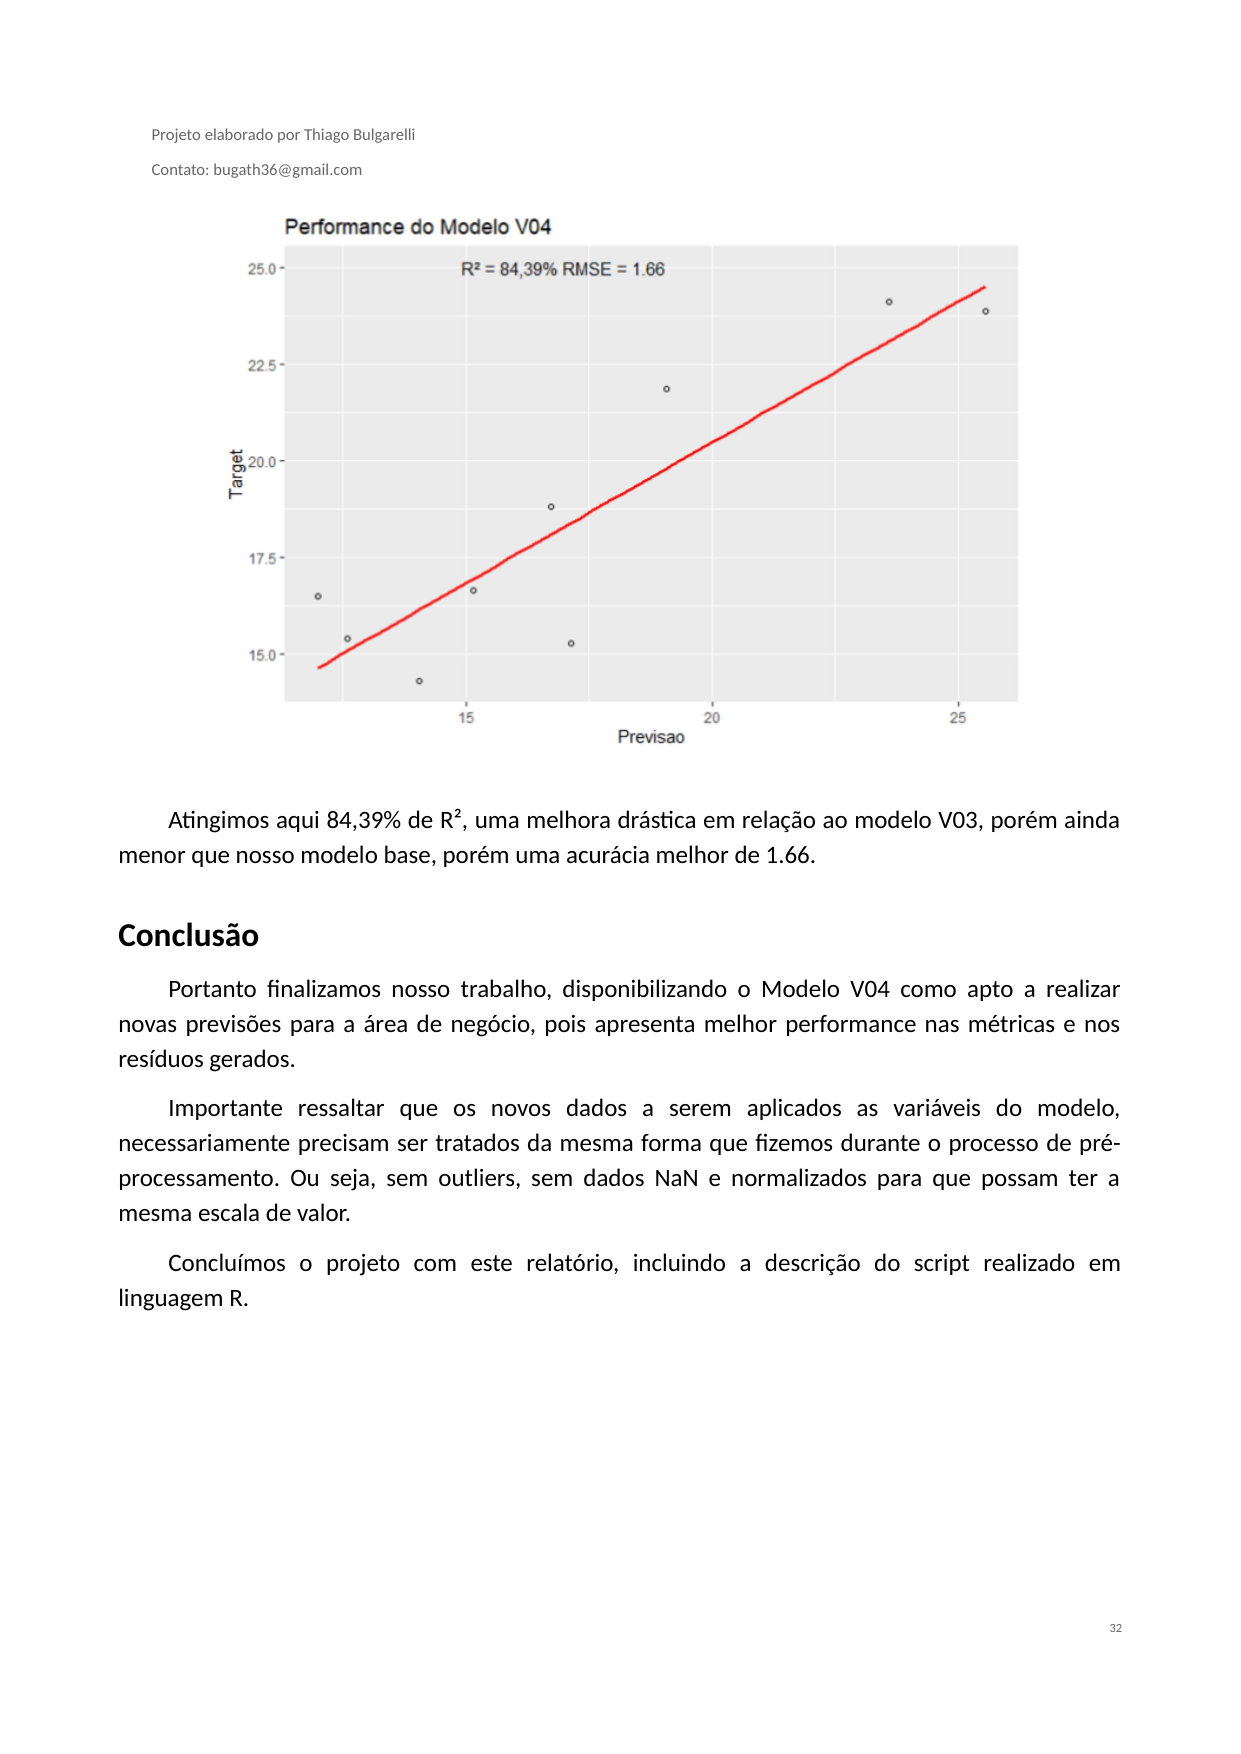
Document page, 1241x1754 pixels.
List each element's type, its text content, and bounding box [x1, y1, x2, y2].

text Importante ressaltar que os novos dados a serem aplicados as variáveis do modelo, necessariamente precisam ser tratados da mesma forma que fizemos durante o processo de pré-processamento. Ou seja, sem outliers, sem dados NaN e normalizados para que possam ter a mesma escala de valor. [118, 1092, 1122, 1228]
subtitle Conclusão [118, 913, 1122, 954]
picture [216, 209, 1024, 750]
text Atingimos aqui 84,39% de R², uma melhora drástica em relação ao modelo V03, porém ainda menor que nosso modelo base, porém uma acurácia melhor de 1.66. [118, 804, 1122, 869]
text Concluímos o projeto com este relatório, incluindo a descrição do script realizado em linguagem R. [118, 1247, 1122, 1312]
text Portanto finalizamos nosso trabalho, disponibilizando o Modelo V04 como apto a realizar novas previsões para a área de negócio, pois apresenta melhor performance nas métricas e nos resíduos gerados. [118, 973, 1122, 1073]
